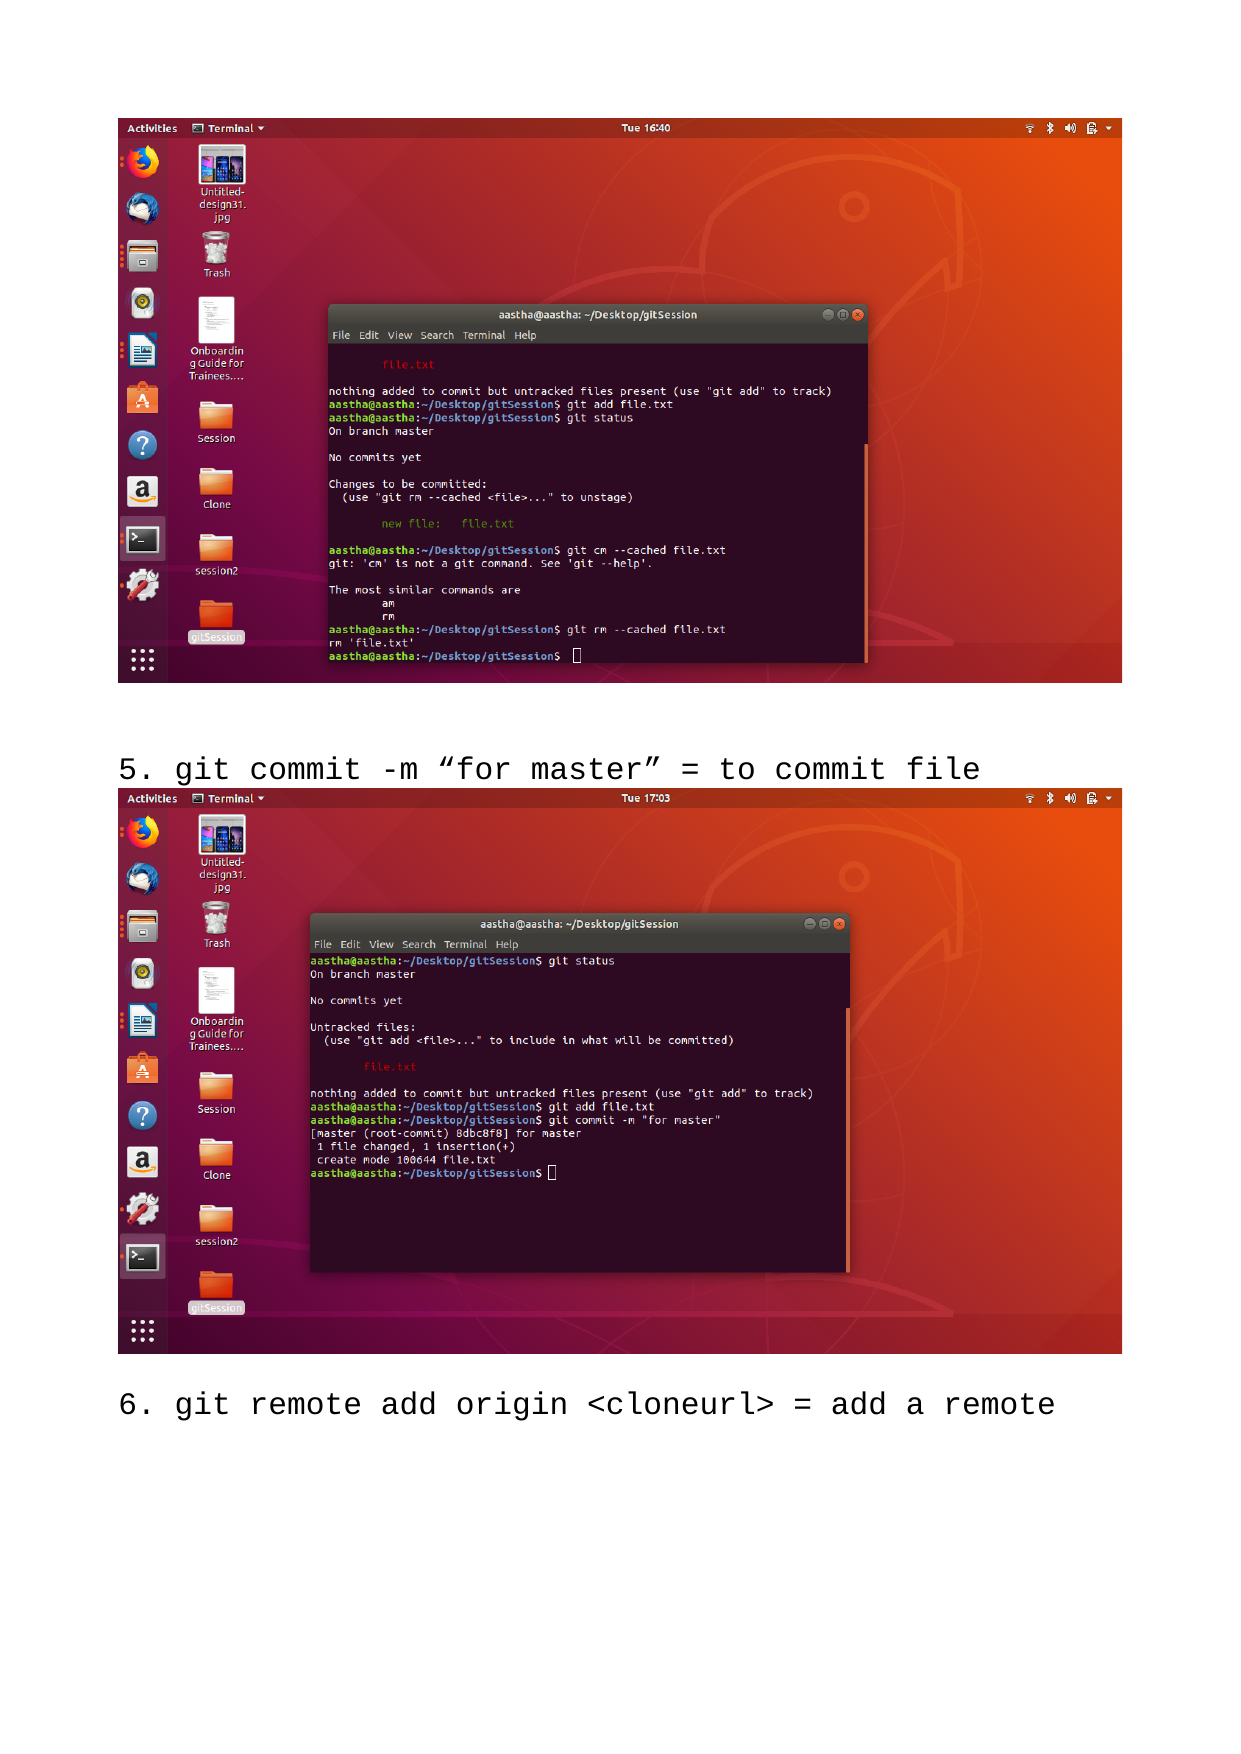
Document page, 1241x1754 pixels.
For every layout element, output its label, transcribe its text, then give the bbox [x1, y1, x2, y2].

picture [118, 788, 1123, 1354]
picture [118, 118, 1123, 683]
text 6. git remote add origin <cloneurl> = add a remote [118, 1388, 1122, 1424]
text 5. git commit -m “for master” = to commit file [118, 753, 1122, 788]
